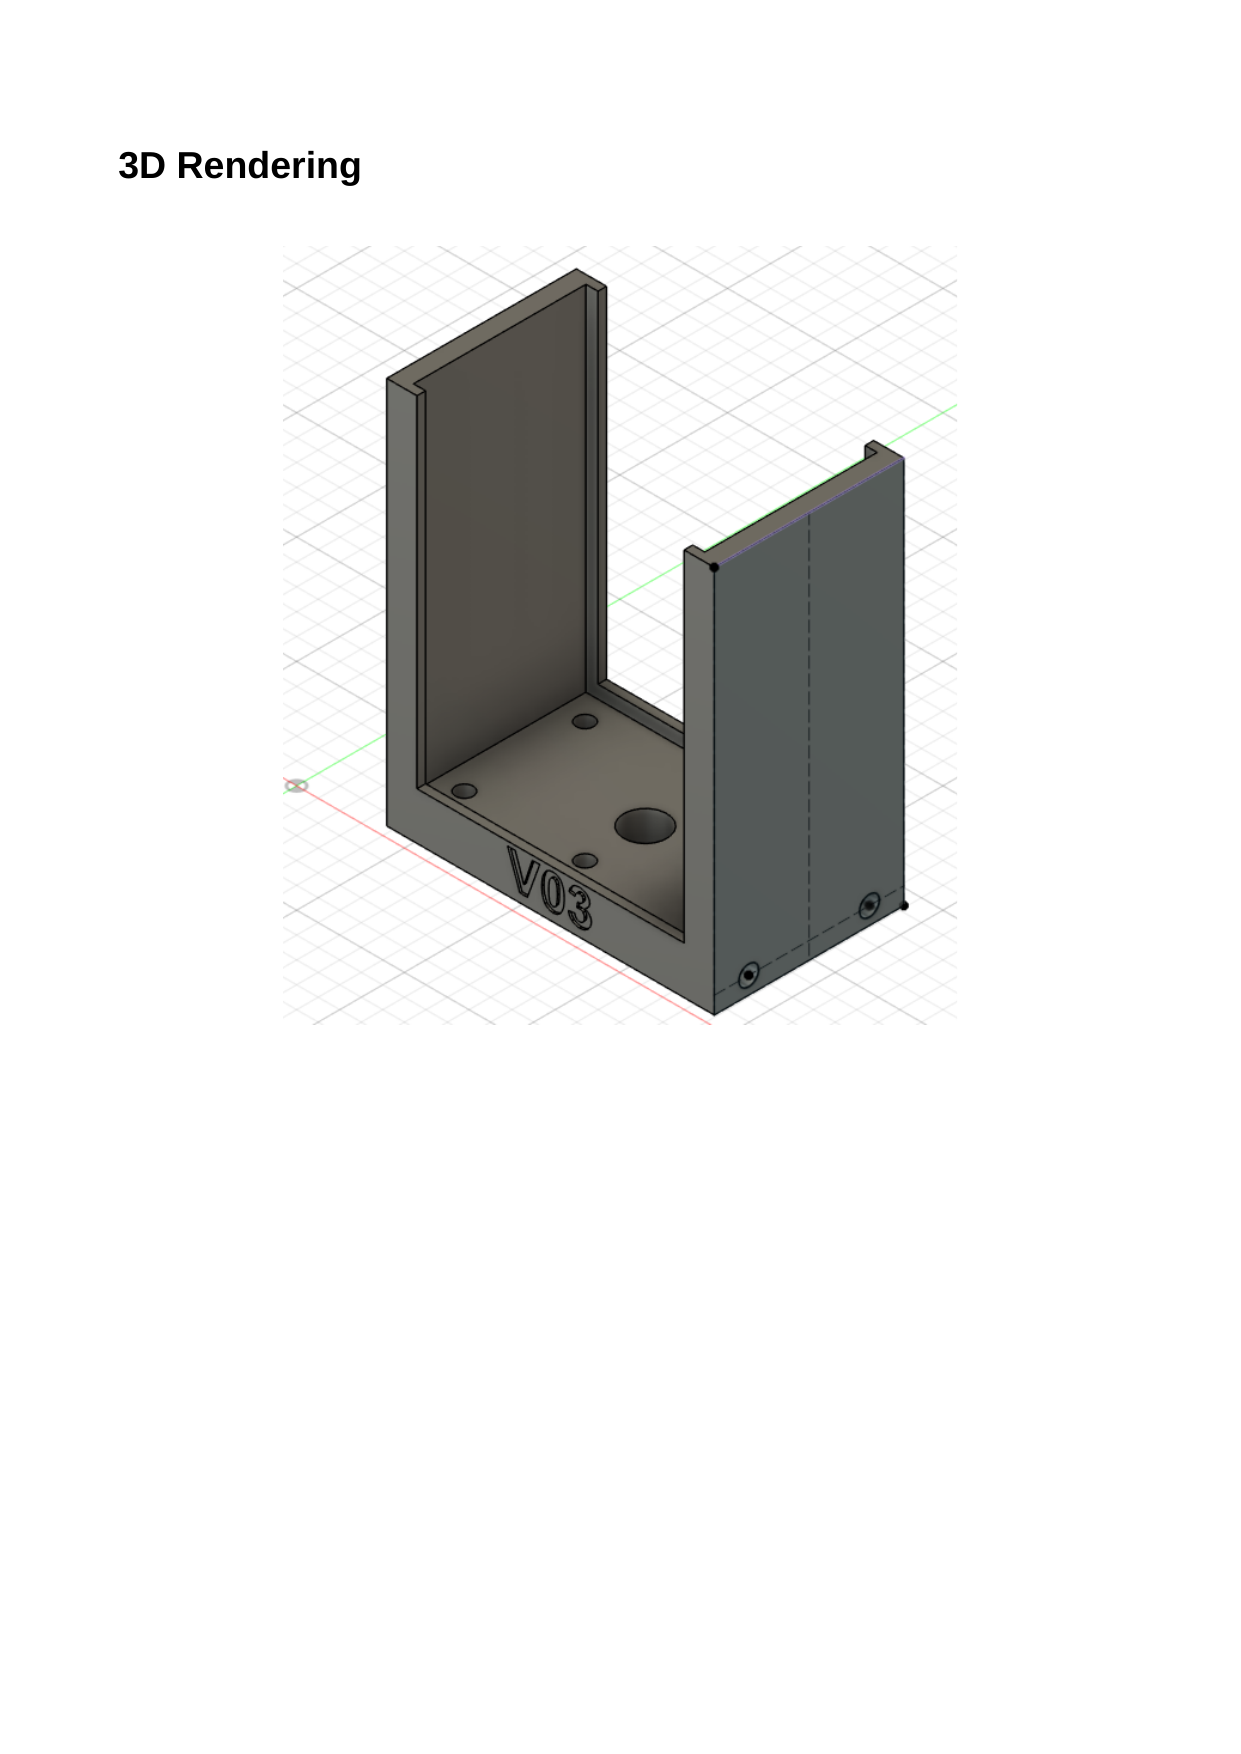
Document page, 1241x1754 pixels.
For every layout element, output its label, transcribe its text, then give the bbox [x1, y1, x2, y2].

subtitle 3D Rendering [118, 143, 1122, 186]
picture [283, 246, 958, 1025]
